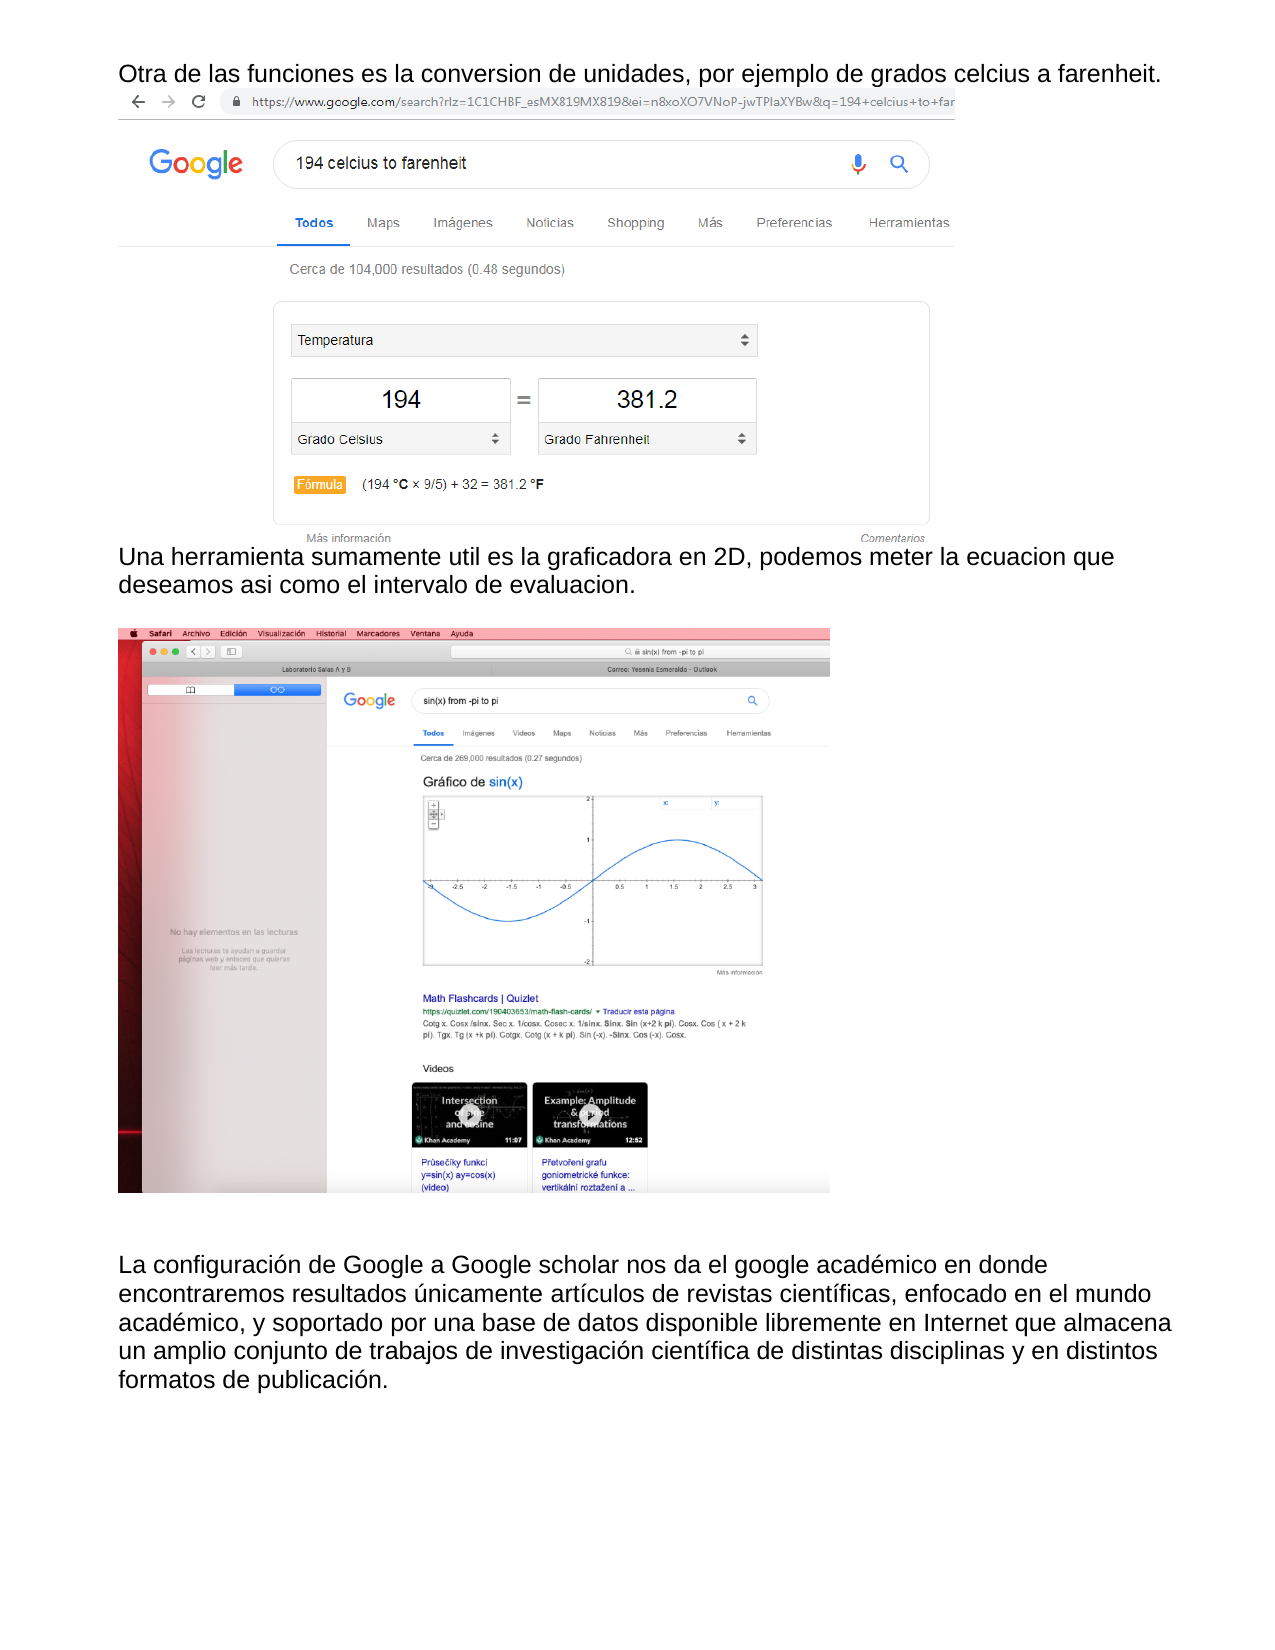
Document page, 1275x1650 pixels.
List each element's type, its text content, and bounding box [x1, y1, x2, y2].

text Otra de las funciones es la conversion de unidades, por ejemplo de grados celcius a farenheit. Una herramienta sumamente util es la graficadora en 2D, podemos meter la ecuacion que deseamos asi como el intervalo de evaluacion. [118, 59, 1205, 599]
text La configuración de Google a Google scholar nos da el google académico en donde encontraremos resultados únicamente artículos de revistas científicas, enfocado en el mundo académico, y soportado por una base de datos disponible libremente en Internet que almacena un amplio conjunto de trabajos de investigación científica de distintas disciplinas y en distintos formatos de publicación. [118, 1250, 1205, 1394]
